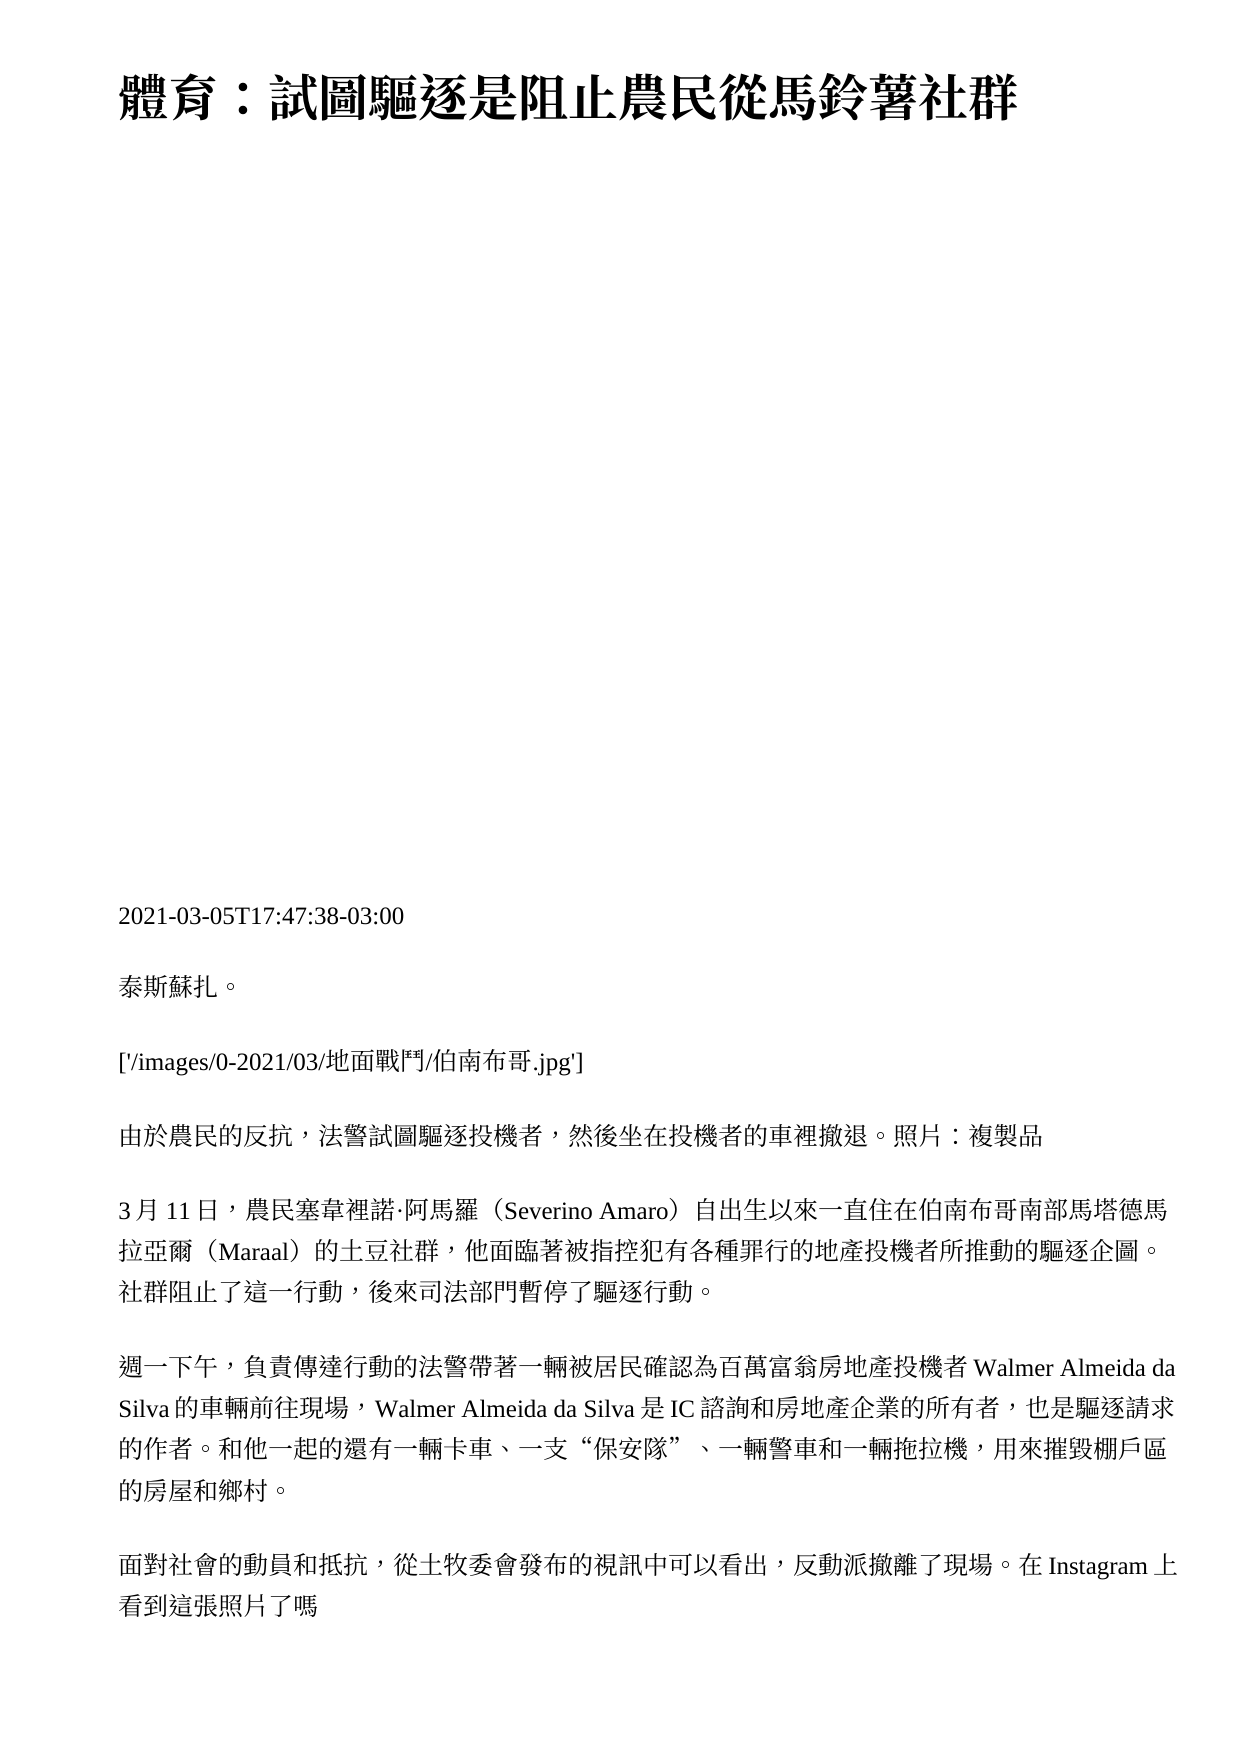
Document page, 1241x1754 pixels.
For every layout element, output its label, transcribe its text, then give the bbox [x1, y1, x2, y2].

subtitle 體育：試圖驅逐是阻止農民從馬鈴薯社群 [118, 59, 1181, 131]
text 2021-03-05T17:47:38-03:00 泰斯蘇扎。 ['/images/0-2021/03/地面戰鬥/伯南布哥.jpg'] 由於農民的反抗，法警試圖驅逐投機者，然後坐在投機者的車裡撤退。照片：複製品 3月11日，農民塞韋裡諾·阿馬羅（Severino Amaro）自出生以來一直住在伯南布哥南部馬塔德馬拉亞爾（Maraal）的土豆社群，他面臨著被指控犯有各種罪行的地產投機者所推動的驅逐企圖。社群阻止了這一行動，後來司法部門暫停了驅逐行動。 週一下午，負責傳達行動的法警帶著一輛被居民確認為百萬富翁房地產投機者Walmer Almeida da Silva的車輛前往現場，Walmer Almeida da Silva是IC諮詢和房地產企業的所有者，也是驅逐請求的作者。和他一起的還有一輛卡車、一支“保安隊”、一輛警車和一輛拖拉機，用來摧毀棚戶區的房屋和鄉村。 面對社會的動員和抵抗，從土牧委會發布的視訊中可以看出，反動派撤離了現場。在Instagram上看到這張照片了嗎 CPT-NE2（@cptne2）共享的出版物 塞維裡諾是大約50個農民家庭中的一員，他們在那裡生活了幾十年，現在正與聲稱購買了這片土地的百萬富翁投機者發生土地糾紛。 2020年9月，農民提出了侵佔土地的訴訟，並於今年1月獲得了有關該地區所有權的積極迴應。然而，在2002年2月，TJPE的負責人，聖約瑟夫德索薩內瓦科勒，決定恢復所有權的投機者誰甚至從來沒有生活在土地上。 這一行動理論上是驅逐，是老闆沃爾默設計的，目的是摧毀工人的房屋和廠房。2002年3月2日，面對農民的勝利抵抗，交換者推翻了決定，中止了驅逐。 沃爾默·阿爾梅達和他的準軍事樂隊 這並不是沃爾默的第一次襲擊，因為他向居民發出各種死亡威脅而受到譴責。根據社群農民在2020年平安夜拍攝的另一段視訊記錄，一個準軍事團伙向工人開槍。他們還報告說，一架直升機在該地區上空飛行了幾次。截至2020年9月，共有22起針對投機者的註冊事件報告。在Instagram上看到這張照片了嗎 CPT-NE2（@cptne2）共享的出版物 雖然IC房地產諮詢和開發公司是以兒童Walmer Almeida Cavalcante和Ianne Catherine Almeida Cavalcante的名義，但他親自協調恐嚇和攻擊。 沃爾默，你已經被聯邦警察逮捕了，罪名是結夥、逃稅、意識形態造假和洗錢。根據調查，20家orange公司將在5年內轉移3億雷亞爾。前總統科洛爾的朋友曾為競選活動借用飛機，他還對1994年在伯南布哥發生的商業競爭對手安東尼奧·貢卡爾夫斯·貝塞拉（Antonio Goncalvlves Bezerra）被謀殺事件作出迴應。 在該地區執行“服務”的準軍事組織是在約瑟夫·克里斯蒂亞諾（Joseph Cristiano of Birth）的授意下工作的，後者更被稱為“基督教船長”。他們與特洛伊證券和服務公司有聯絡，該公司總部設在阿拉戈斯的坎佩斯特爾市，與賈奎拉針對農民的各種攻擊直接相關，受到和的譴責。 [118, 868, 1181, 1656]
